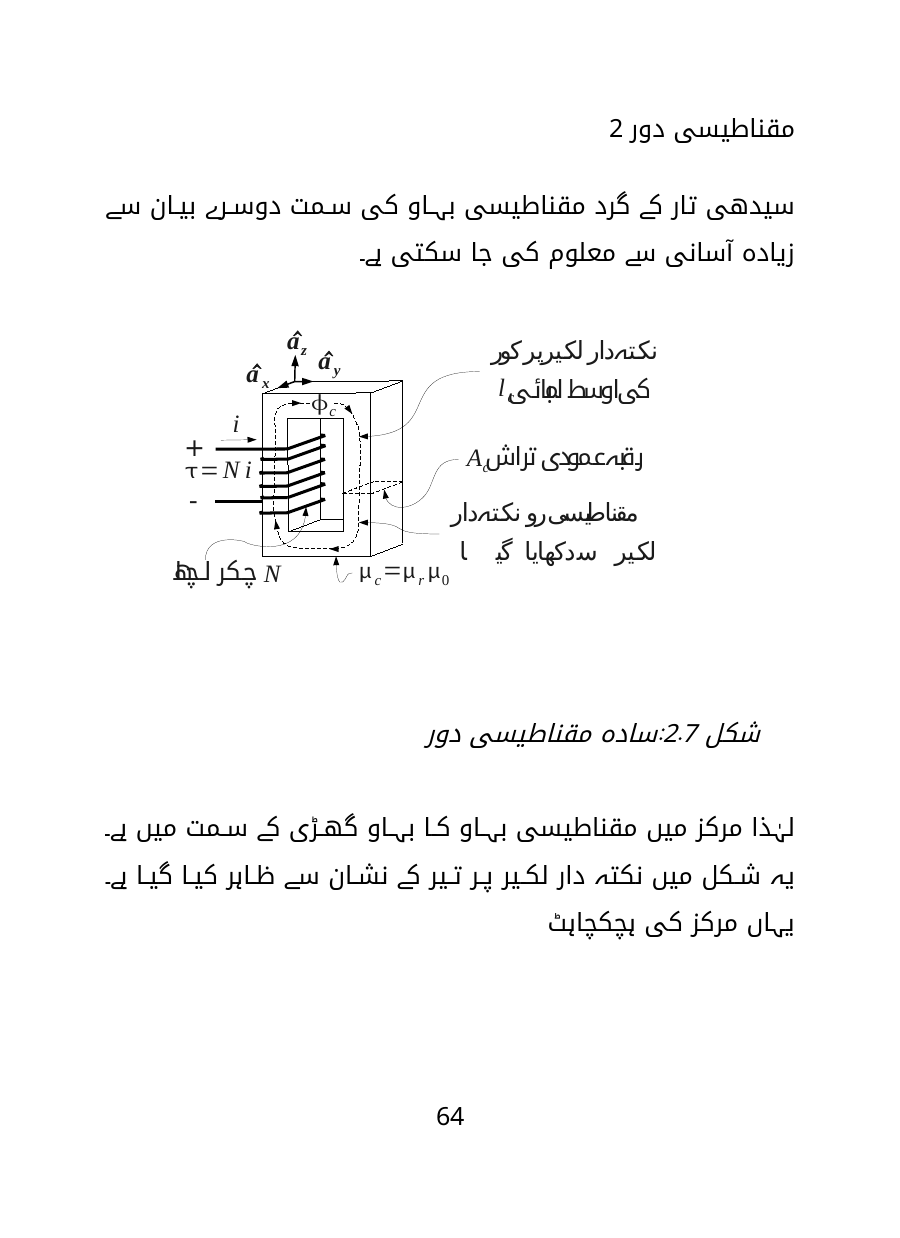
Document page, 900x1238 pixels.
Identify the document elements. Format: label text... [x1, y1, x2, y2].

text لہٰذا مرکز میں مقناطیسی بہاو کا بہاو گھڑی کے سمت میں ہے۔ یہ شکل میں نکتہ دار لکیر پر تیر کے نشان سے ظاہر کیا گیا ہے۔ یہاں مرکز کی ہچکچاہٹ [105, 805, 795, 947]
text ان دو بیانات میں پہلا بیان، لچھے میں مقناطیسی بہاو کی سمت معلوم کرنے کے لئے زیادہ آسان ثابت ہوتا ہے جبکہ کسی ایک سیدھی تار کے گرد مقناطیسی بہاو کی سمت دوسرے بیان سے زیادہ آسانی سے معلوم کی جا سکتی ہے۔ [105, 182, 795, 277]
text شکل 2.7:سادہ مقناطیسی دور [140, 302, 759, 758]
